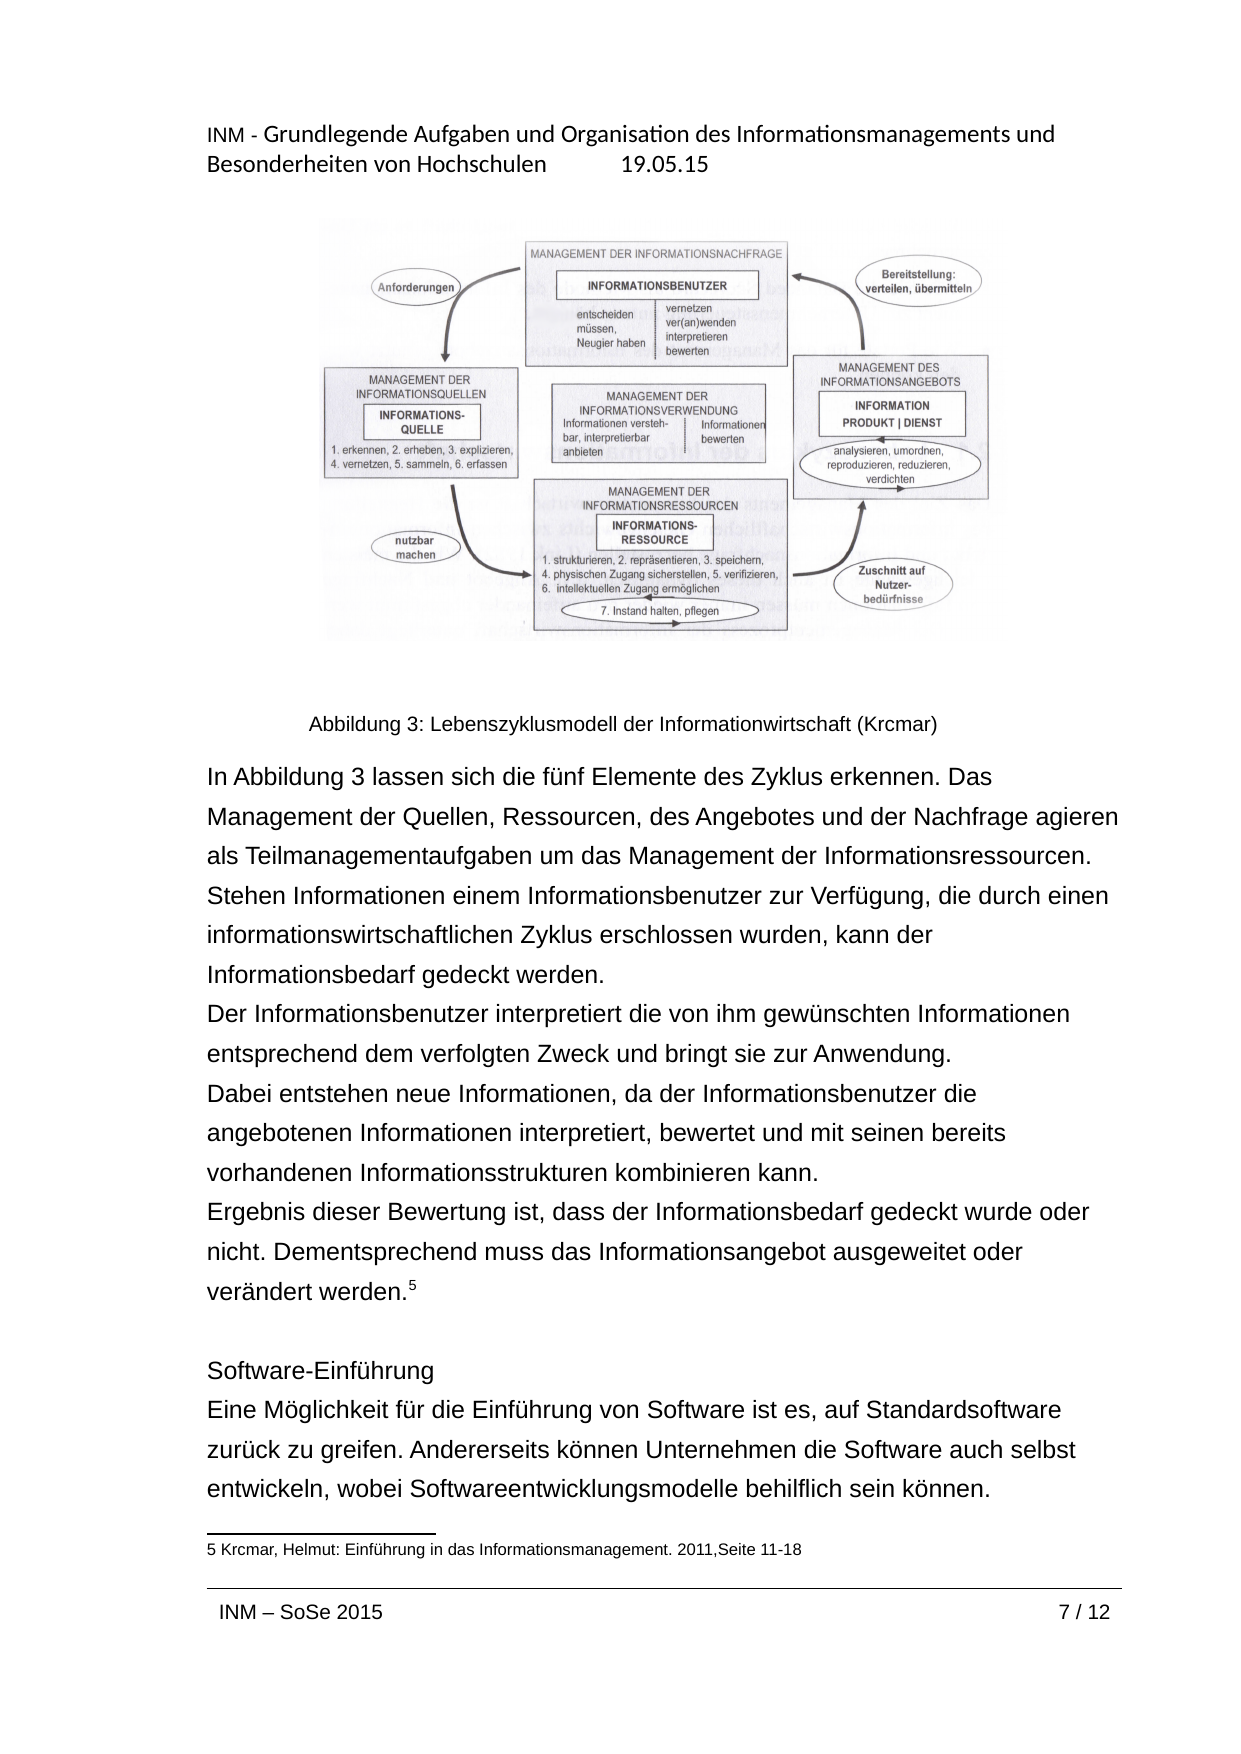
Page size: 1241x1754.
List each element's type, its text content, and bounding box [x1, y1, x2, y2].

text Eine Möglichkeit für die Einführung von Software ist es, auf Standardsoftware zurück zu greifen. Andererseits können Unternehmen die Software auch selbst entwickeln, wobei Softwareentwicklungsmodelle behilflich sein können. [207, 1395, 1122, 1503]
text Dabei entstehen neue Informationen, da der Informationsbenutzer die angebotenen Informationen interpretiert, bewertet und mit seinen bereits vorhandenen Informationsstrukturen kombinieren kann. [207, 1079, 1122, 1187]
text In Abbildung 3 lassen sich die fünf Elemente des Zyklus erkennen. Das Management der Quellen, Ressourcen, des Angebotes und der Nachfrage agieren als Teilmanagementaufgaben um das Management der Informationsressourcen. Stehen Informationen einem Informationsbenutzer zur Verfügung, die durch einen informationswirtschaftlichen Zyklus erschlossen wurden, kann der Informationsbedarf gedeckt werden. [207, 209, 1122, 989]
text Ergebnis dieser Bewertung ist, dass der Informationsbedarf gedeckt wurde oder nicht. Dementsprechend muss das Informationsangebot ausgeweitet oder verändert werden. [207, 1197, 1122, 1305]
text Software-Einführung [207, 1356, 1122, 1384]
text Abbildung 3: Lebenszyklusmodell der Informationwirtschaft (Krcmar) [308, 209, 1020, 736]
text Der Informationsbenutzer interpretiert die von ihm gewünschten Informationen entsprechend dem verfolgten Zweck und bringt sie zur Anwendung. [207, 999, 1122, 1068]
text Krcmar, Helmut: Einführung in das Informationsmanagement. 2011,Seite 11-18 [207, 1539, 1122, 1559]
